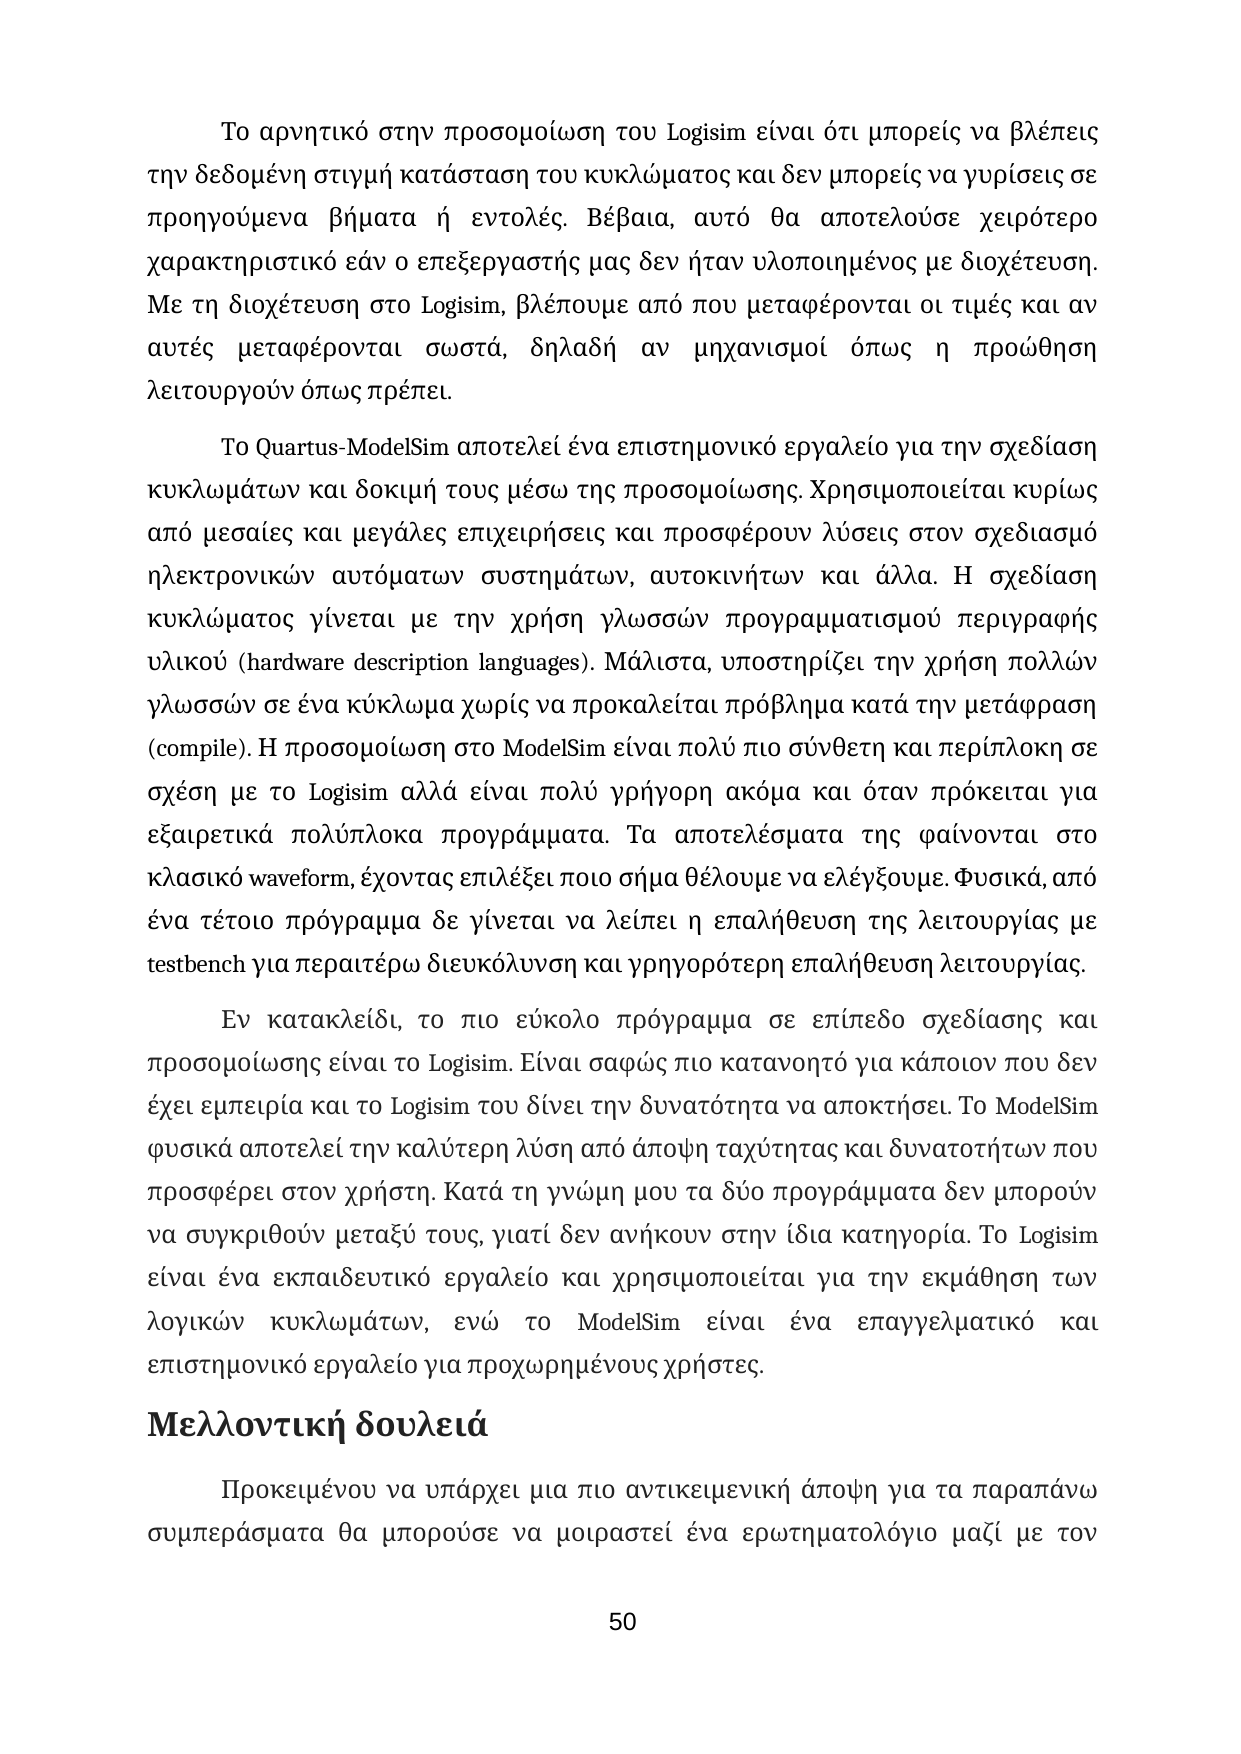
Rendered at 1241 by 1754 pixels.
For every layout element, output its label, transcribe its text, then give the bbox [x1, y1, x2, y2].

text Tο Quartus-ModelSim αποτελεί ένα επιστημονικό εργαλείο για την σχεδίαση κυκλωμάτων και δοκιμή τους μέσω της προσομοίωσης. Χρησιμοποιείται κυρίως από μεσαίες και μεγάλες επιχειρήσεις και προσφέρουν λύσεις στον σχεδιασμό ηλεκτρονικών αυτόματων συστημάτων, αυτοκινήτων και άλλα. Η σχεδίαση κυκλώματος γίνεται με την χρήση γλωσσών προγραμματισμού περιγραφής υλικού (hardware description languages). Μάλιστα, υποστηρίζει την χρήση πολλών γλωσσών σε ένα κύκλωμα χωρίς να προκαλείται πρόβλημα κατά την μετάφραση (compile). Η προσομοίωση στο ModelSim είναι πολύ πιο σύνθετη και περίπλοκη σε σχέση με το Logisim αλλά είναι πολύ γρήγορη ακόμα και όταν πρόκειται για εξαιρετικά πολύπλοκα προγράμματα. Τα αποτελέσματα της φαίνονται στο κλασικό waveform, έχοντας επιλέξει ποιο σήμα θέλουμε να ελέγξουμε. Φυσικά, από ένα τέτοιο πρόγραμμα δε γίνεται να λείπει η επαλήθευση της λειτουργίας με testbench για περαιτέρω διευκόλυνση και γρηγορότερη επαλήθευση λειτουργίας. [147, 432, 1098, 979]
text Εν κατακλείδι, το πιο εύκολο πρόγραμμα σε επίπεδο σχεδίασης και προσομοίωσης είναι το Logisim. Είναι σαφώς πιο κατανοητό για κάποιον που δεν έχει εμπειρία και το Logisim του δίνει την δυνατότητα να αποκτήσει. Το ModelSim φυσικά αποτελεί την καλύτερη λύση από άποψη ταχύτητας και δυνατοτήτων που προσφέρει στον χρήστη. Κατά τη γνώμη μου τα δύο προγράμματα δεν μπορούν να συγκριθούν μεταξύ τους, γιατί δεν ανήκουν στην ίδια κατηγορία. Το Logisim είναι ένα εκπαιδευτικό εργαλείο και χρησιμοποιείται για την εκμάθηση των λογικών κυκλωμάτων, ενώ το ModelSim είναι ένα επαγγελματικό και επιστημονικό εργαλείο για προχωρημένους χρήστες. [147, 1006, 1098, 1379]
text Προκειμένου να υπάρχει μια πιο αντικειμενική άποψη για τα παραπάνω συμπεράσματα θα μπορούσε να μοιραστεί ένα ερωτηματολόγιο μαζί με τον [147, 1476, 1098, 1548]
text Μελλοντική δουλειά [147, 1406, 1098, 1444]
text Το αρνητικό στην προσομοίωση του Logisim είναι ότι μπορείς να βλέπεις την δεδομένη στιγμή κατάσταση του κυκλώματος και δεν μπορείς να γυρίσεις σε προηγούμενα βήματα ή εντολές. Βέβαια, αυτό θα αποτελούσε χειρότερο χαρακτηριστικό εάν ο επεξεργαστής μας δεν ήταν υλοποιημένος με διοχέτευση. Με τη διοχέτευση στο Logisim, βλέπουμε από που μεταφέρονται οι τιμές και αν αυτές μεταφέρονται σωστά, δηλαδή αν μηχανισμοί όπως η προώθηση λειτουργούν όπως πρέπει. [147, 118, 1098, 406]
